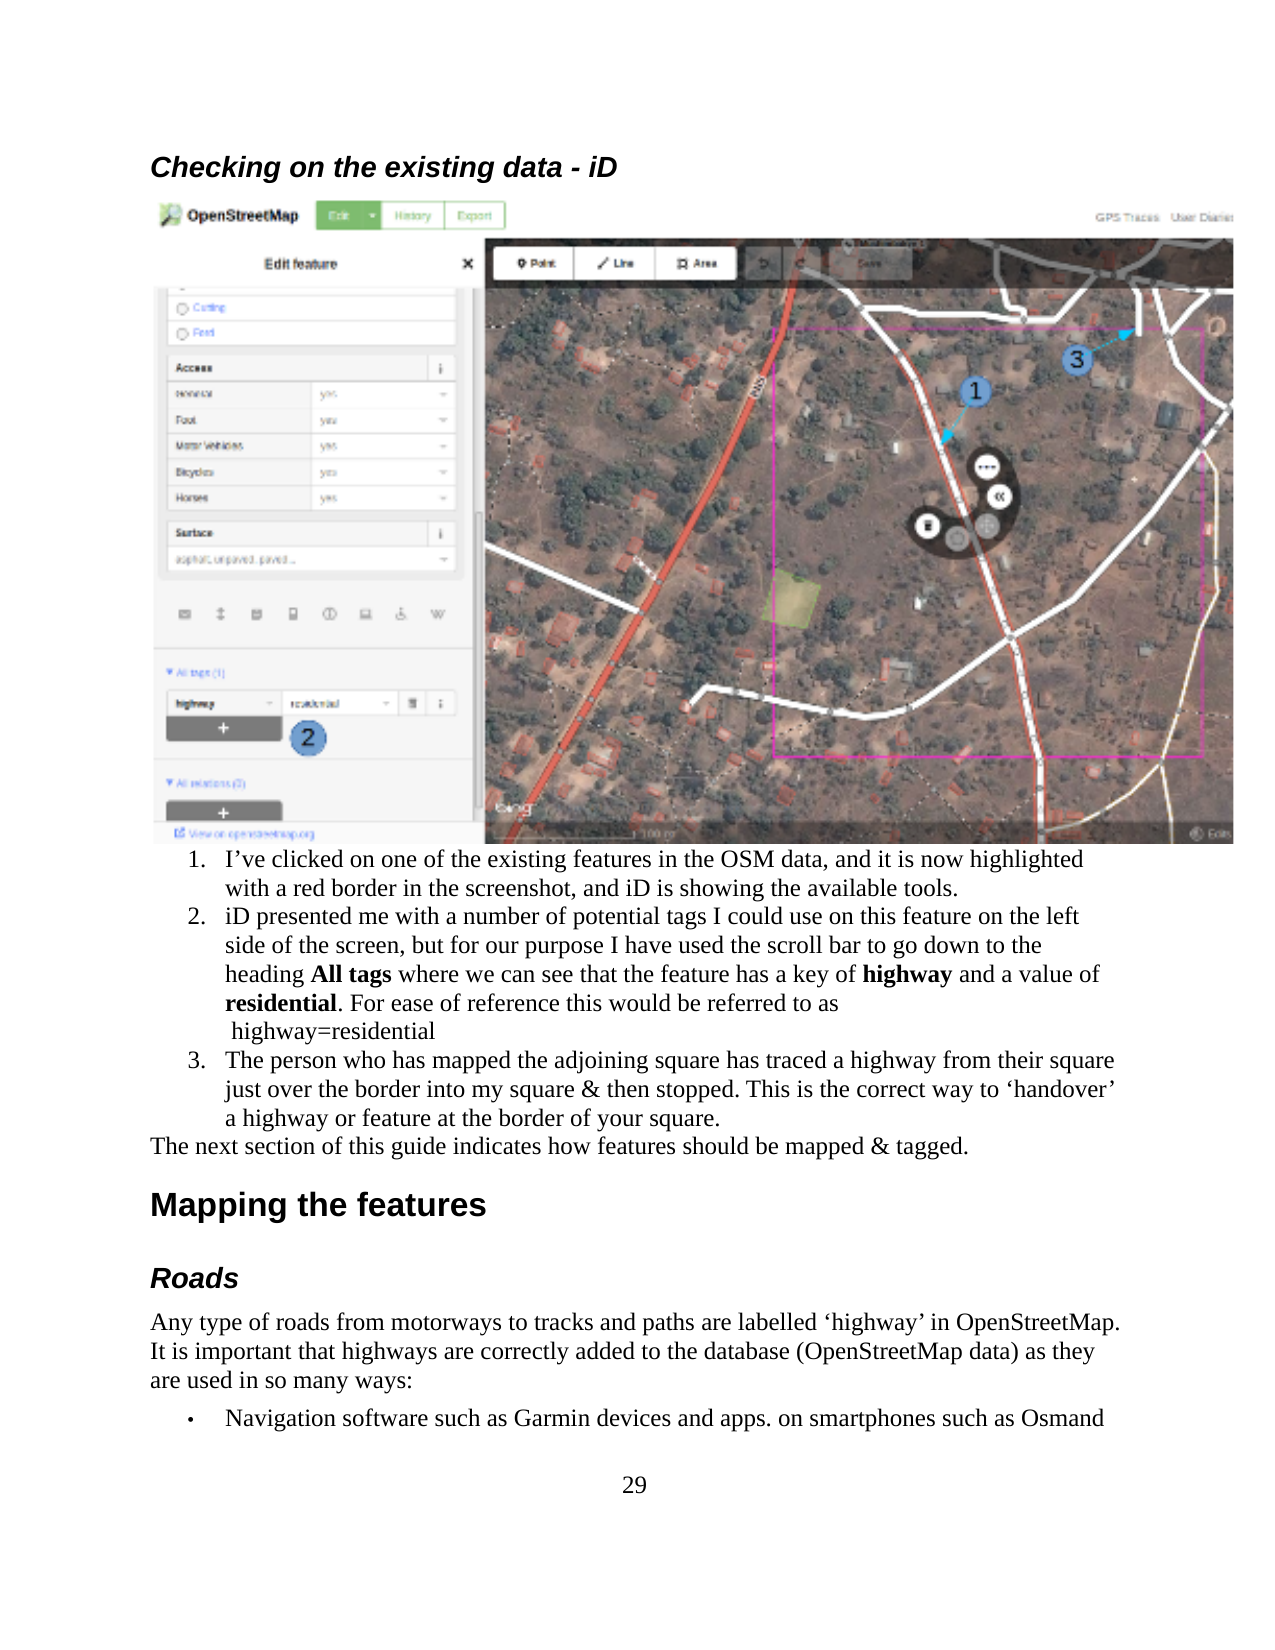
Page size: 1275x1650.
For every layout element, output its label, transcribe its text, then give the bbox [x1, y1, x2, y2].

list I’ve clicked on one of the existing features in the OSM data, and it is now highlighted with a red border in the screenshot, and iD is showing the available tools. [187, 844, 1125, 901]
picture [150, 196, 1234, 844]
list The person who has mapped the adjoining square has traced a highway from their square just over the border into my square & then stopped. This is the correct way to ‘handover’ a highway or feature at the border of your square. [187, 1045, 1125, 1131]
subtitle Roads [150, 1261, 1125, 1295]
subtitle Mapping the features [150, 1185, 1125, 1224]
text The next section of this guide indicates how features should be mapped & tagged. [150, 1131, 1125, 1160]
list Navigation software such as Garmin devices and apps. on smartphones such as Osmand [187, 1403, 1125, 1431]
text Any type of roads from motorways to tracks and paths are labelled ‘highway’ in OpenStreetMap. It is important that highways are correctly added to the database (OpenStreetMap data) as they are used in so many ways: [150, 1307, 1125, 1394]
list iD presented me with a number of potential tags I could use on this feature on the left side of the screen, but for our purpose I have used the scroll bar to go down to the heading All tags where we can see that the feature has a key of highway and a value of residential. For ease of reference this would be referred to as highway=residential [187, 901, 1125, 1045]
subtitle Checking on the existing data - iD [150, 150, 1125, 183]
